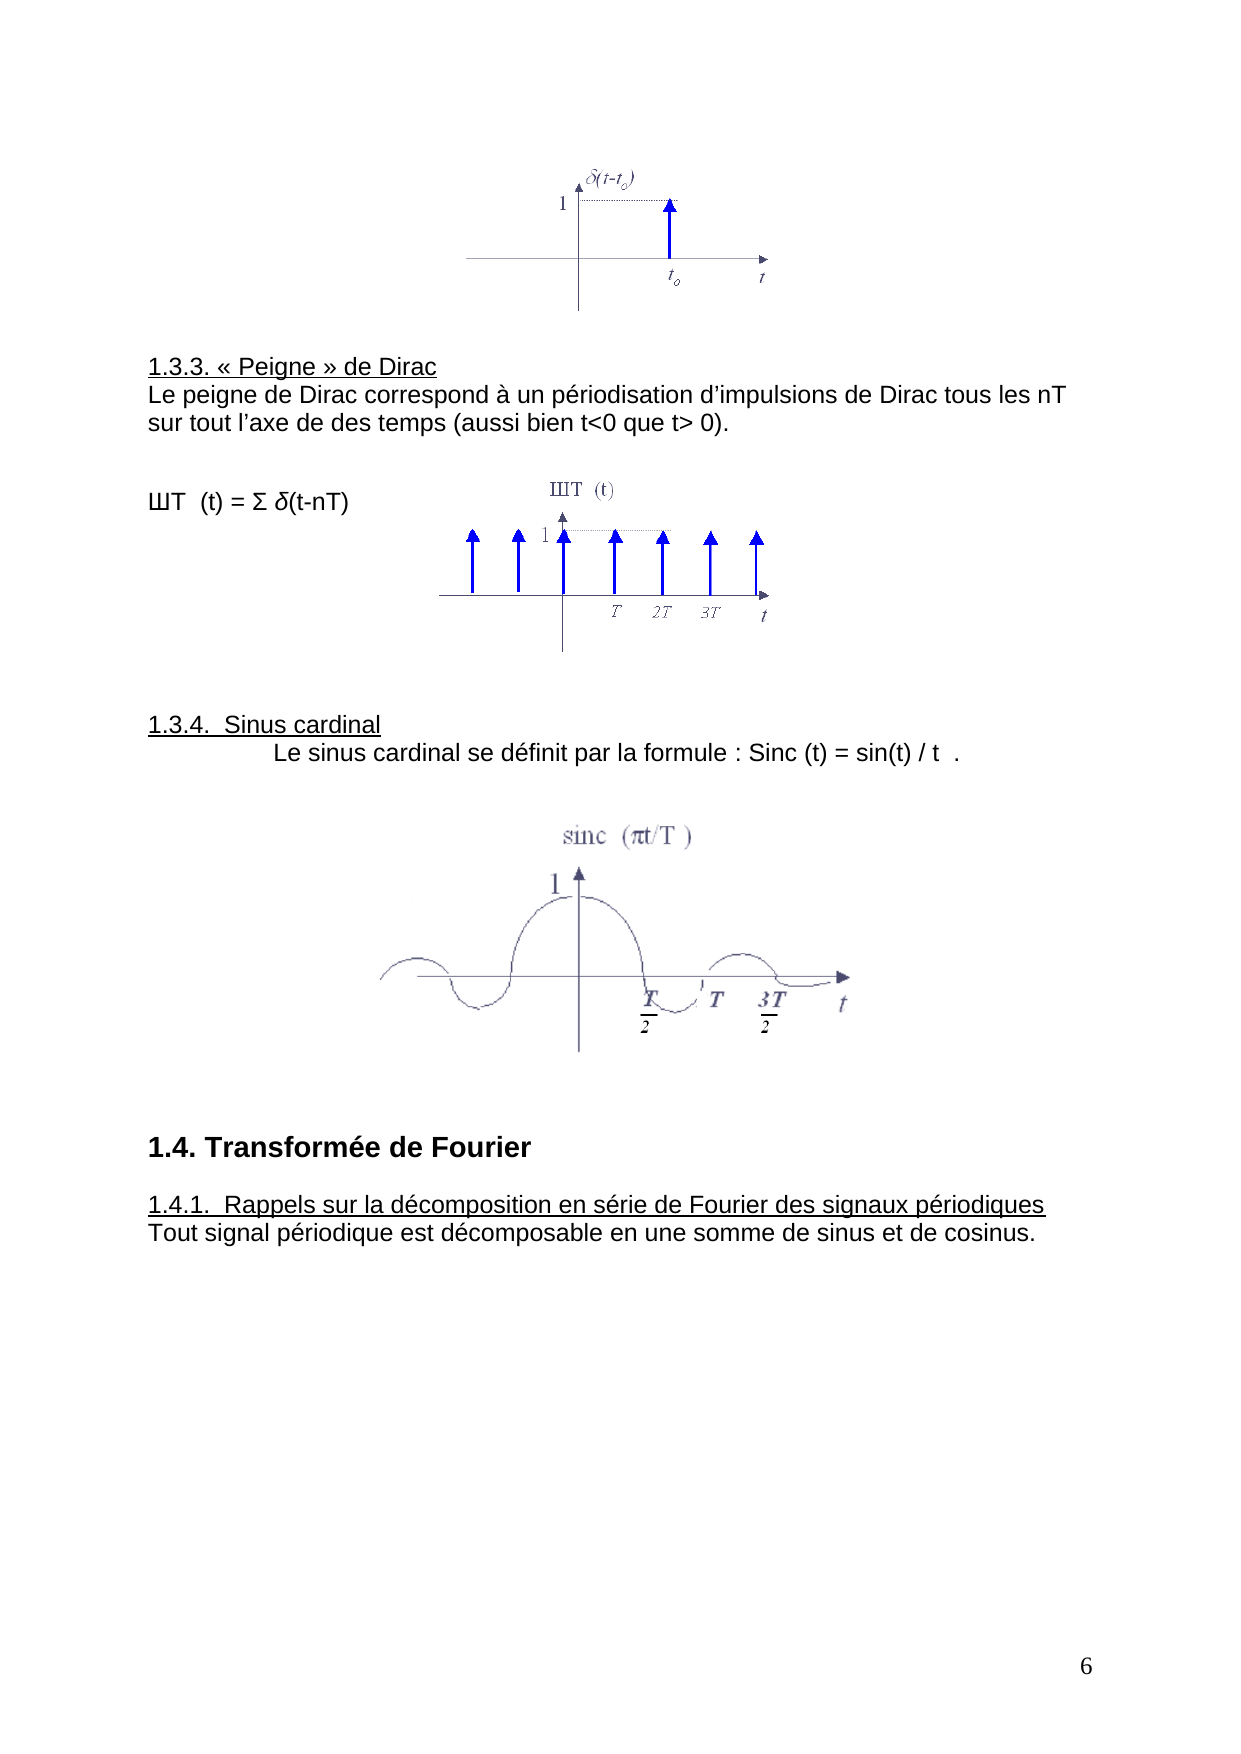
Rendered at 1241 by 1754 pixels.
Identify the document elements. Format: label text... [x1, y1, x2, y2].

subtitle 1.4. Transformée de Fourier [148, 1131, 1092, 1163]
text Le sinus cardinal se définit par la formule : Sinc (t) = sin(t) / t . [148, 739, 1092, 767]
picture [457, 156, 783, 317]
picture [710, 464, 798, 657]
text Tout signal périodique est décomposable en une somme de sinus et de cosinus. [148, 1219, 1092, 1247]
subtitle 1.3.4. Sinus cardinal [148, 711, 1092, 739]
subtitle 1.4.1. Rappels sur la décomposition en série de Fourier des signaux périodiques [148, 1191, 1092, 1219]
picture [363, 803, 877, 1067]
subtitle 1.3.3. « Peigne » de Dirac [148, 353, 1092, 381]
text [798, 488, 1092, 516]
text ШT (t) = Σ δ(t-nT) [148, 488, 710, 516]
text Le peigne de Dirac correspond à un périodisation d’impulsions de Dirac tous les nT sur tout l’axe de des temps (aussi bien t<0 que t> 0). [148, 381, 1092, 437]
